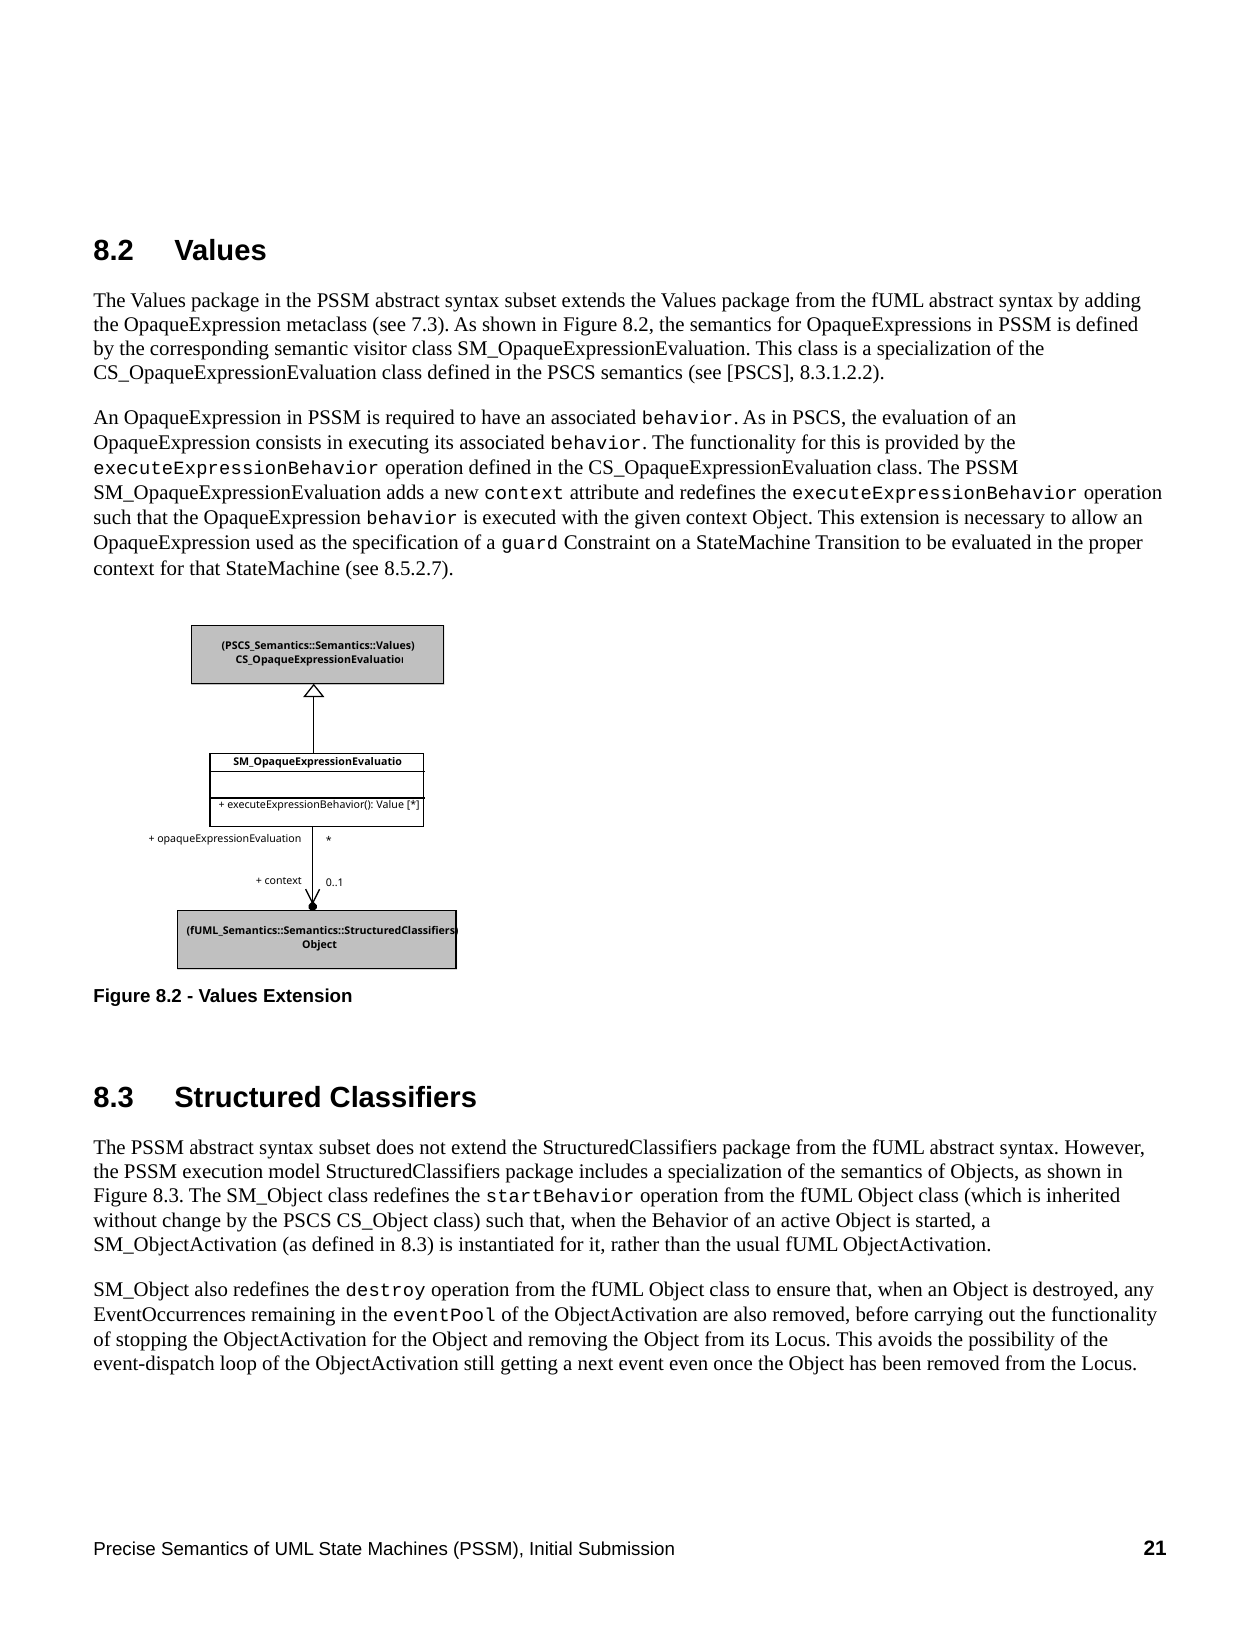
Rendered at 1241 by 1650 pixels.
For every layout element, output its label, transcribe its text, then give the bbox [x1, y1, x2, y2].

subtitle Values [93, 231, 1164, 266]
text SM_Object also redefines the destroy operation from the fUML Object class to ensure that, when an Object is destroyed, any EventOccurrences remaining in the eventPool of the ObjectActivation are also removed, before carrying out the functionality of stopping the ObjectActivation for the Object and removing the Object from its Locus. This avoids the possibility of the event-dispatch loop of the ObjectActivation still getting a next event even once the Object has been removed from the Locus. [93, 1277, 1164, 1375]
text The Values package in the PSSM abstract syntax subset extends the Values package from the fUML abstract syntax by adding the OpaqueExpression metaclass (see 7.3). As shown in Figure 8.2, the semantics for OpaqueExpressions in PSSM is defined by the corresponding semantic visitor class SM_OpaqueExpressionEvaluation. This class is a specialization of the CS_OpaqueExpressionEvaluation class defined in the PSCS semantics (see [PSCS], 8.3.1.2.2). [93, 287, 1164, 384]
text An OpaqueExpression in PSSM is required to have an associated behavior. As in PSCS, the evaluation of an OpaqueExpression consists in executing its associated behavior. The functionality for this is provided by the executeExpressionBehavior operation defined in the CS_OpaqueExpressionEvaluation class. The PSSM SM_OpaqueExpressionEvaluation adds a new context attribute and redefines the executeExpressionBehavior operation such that the OpaqueExpression behavior is executed with the given context Object. This extension is necessary to allow an OpaqueExpression used as the specification of a guard Constraint on a StateMachine Transition to be evaluated in the proper context for that StateMachine (see 8.5.2.7). [93, 405, 1164, 579]
text The PSSM abstract syntax subset does not extend the StructuredClassifiers package from the fUML abstract syntax. However, the PSSM execution model StructuredClassifiers package includes a specialization of the semantics of Objects, as shown in Figure 8.3. The SM_Object class redefines the startBehavior operation from the fUML Object class (which is inherited without change by the PSCS CS_Object class) such that, when the Behavior of an active Object is started, a SM_ObjectActivation (as defined in 8.3) is instantiated for it, rather than the usual fUML ObjectActivation. [93, 1135, 1164, 1256]
subtitle Structured Classifiers [93, 1078, 1164, 1114]
text Figure 8.2 - Values Extension [93, 613, 495, 1007]
